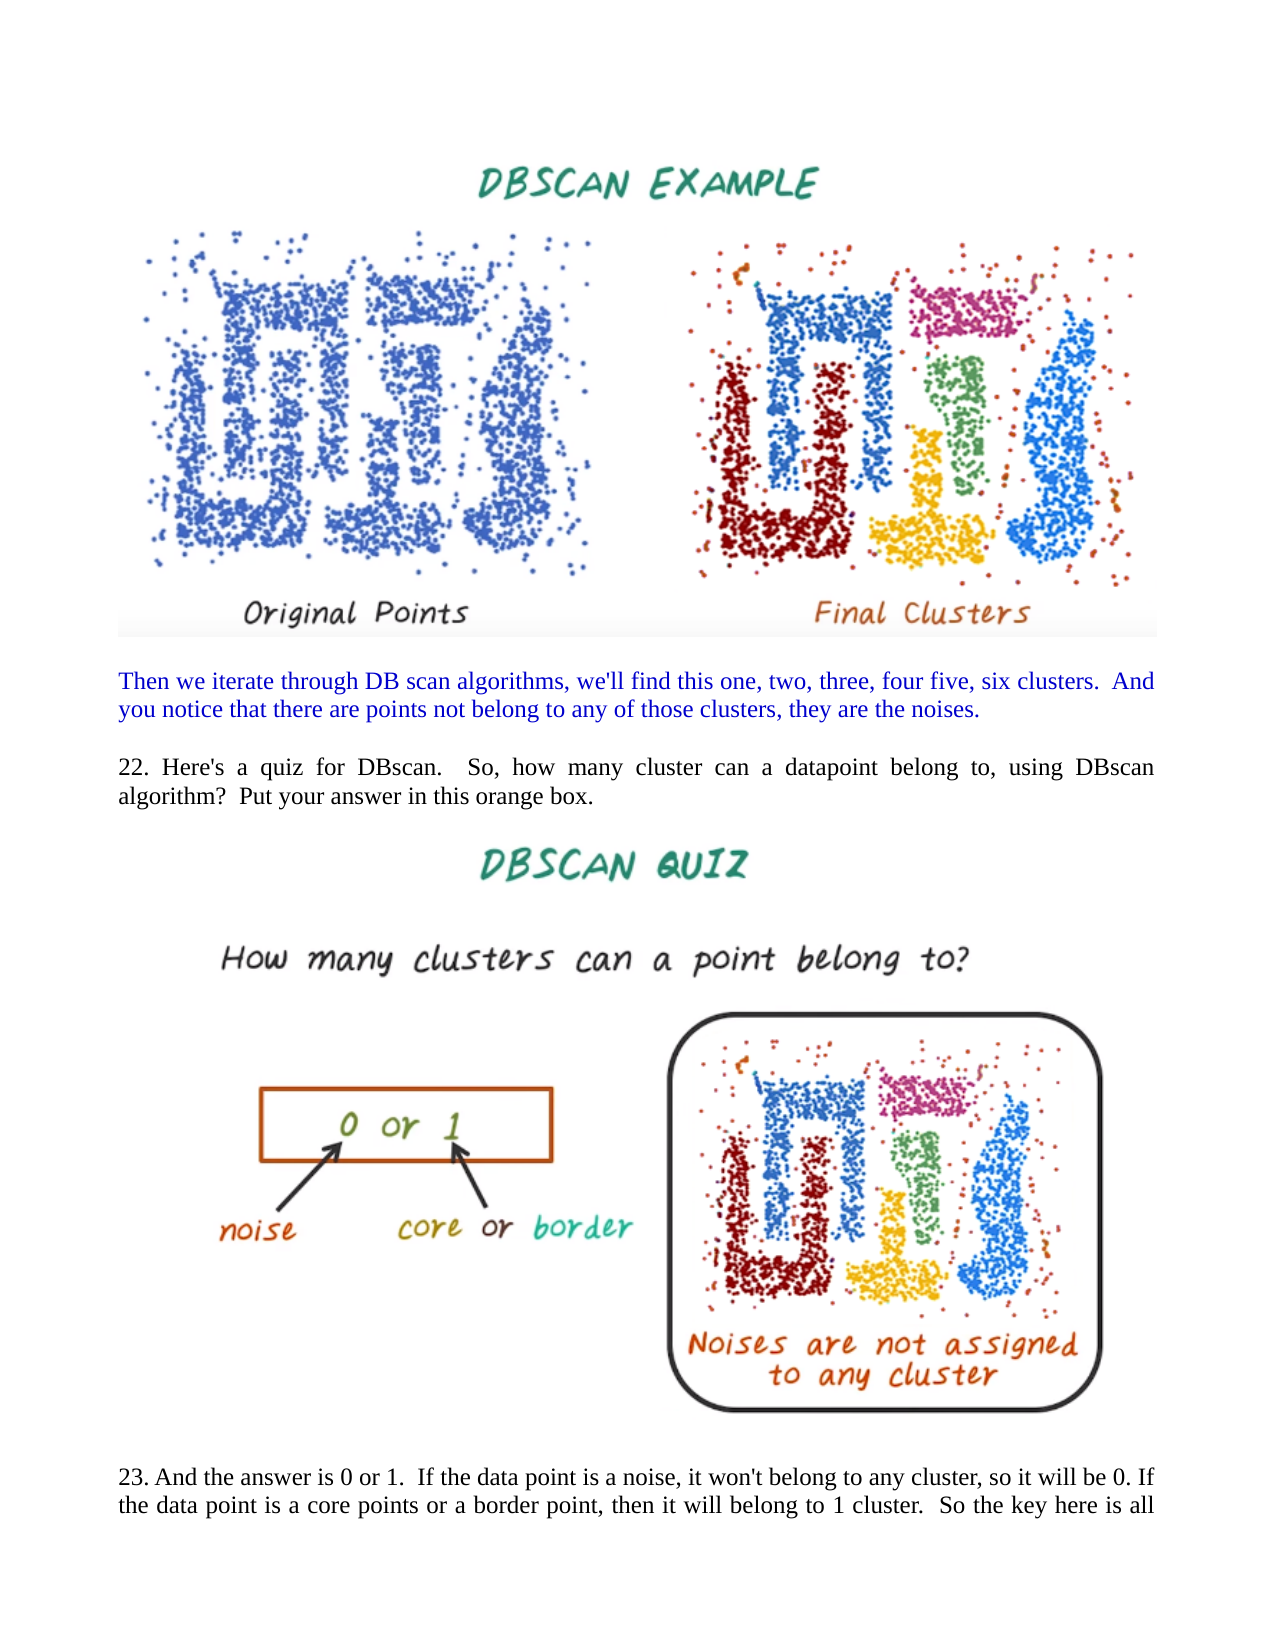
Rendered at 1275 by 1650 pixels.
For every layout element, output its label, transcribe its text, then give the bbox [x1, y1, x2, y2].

text 22. Here's a quiz for DBscan. So, how many cluster can a datapoint belong to, using DBscan algorithm? Put your answer in this orange box. [118, 752, 1157, 809]
picture [118, 838, 1157, 1434]
text 23. And the answer is 0 or 1. If the data point is a noise, it won't belong to any cluster, so it will be 0. If the data point is a core points or a border point, then it will belong to 1 cluster. So the key here is all [118, 1462, 1157, 1519]
picture [118, 146, 1157, 637]
text Then we iterate through DB scan algorithms, we'll find this one, two, three, four five, six clusters. And you notice that there are points not belong to any of those clusters, they are the noises. [118, 666, 1157, 723]
